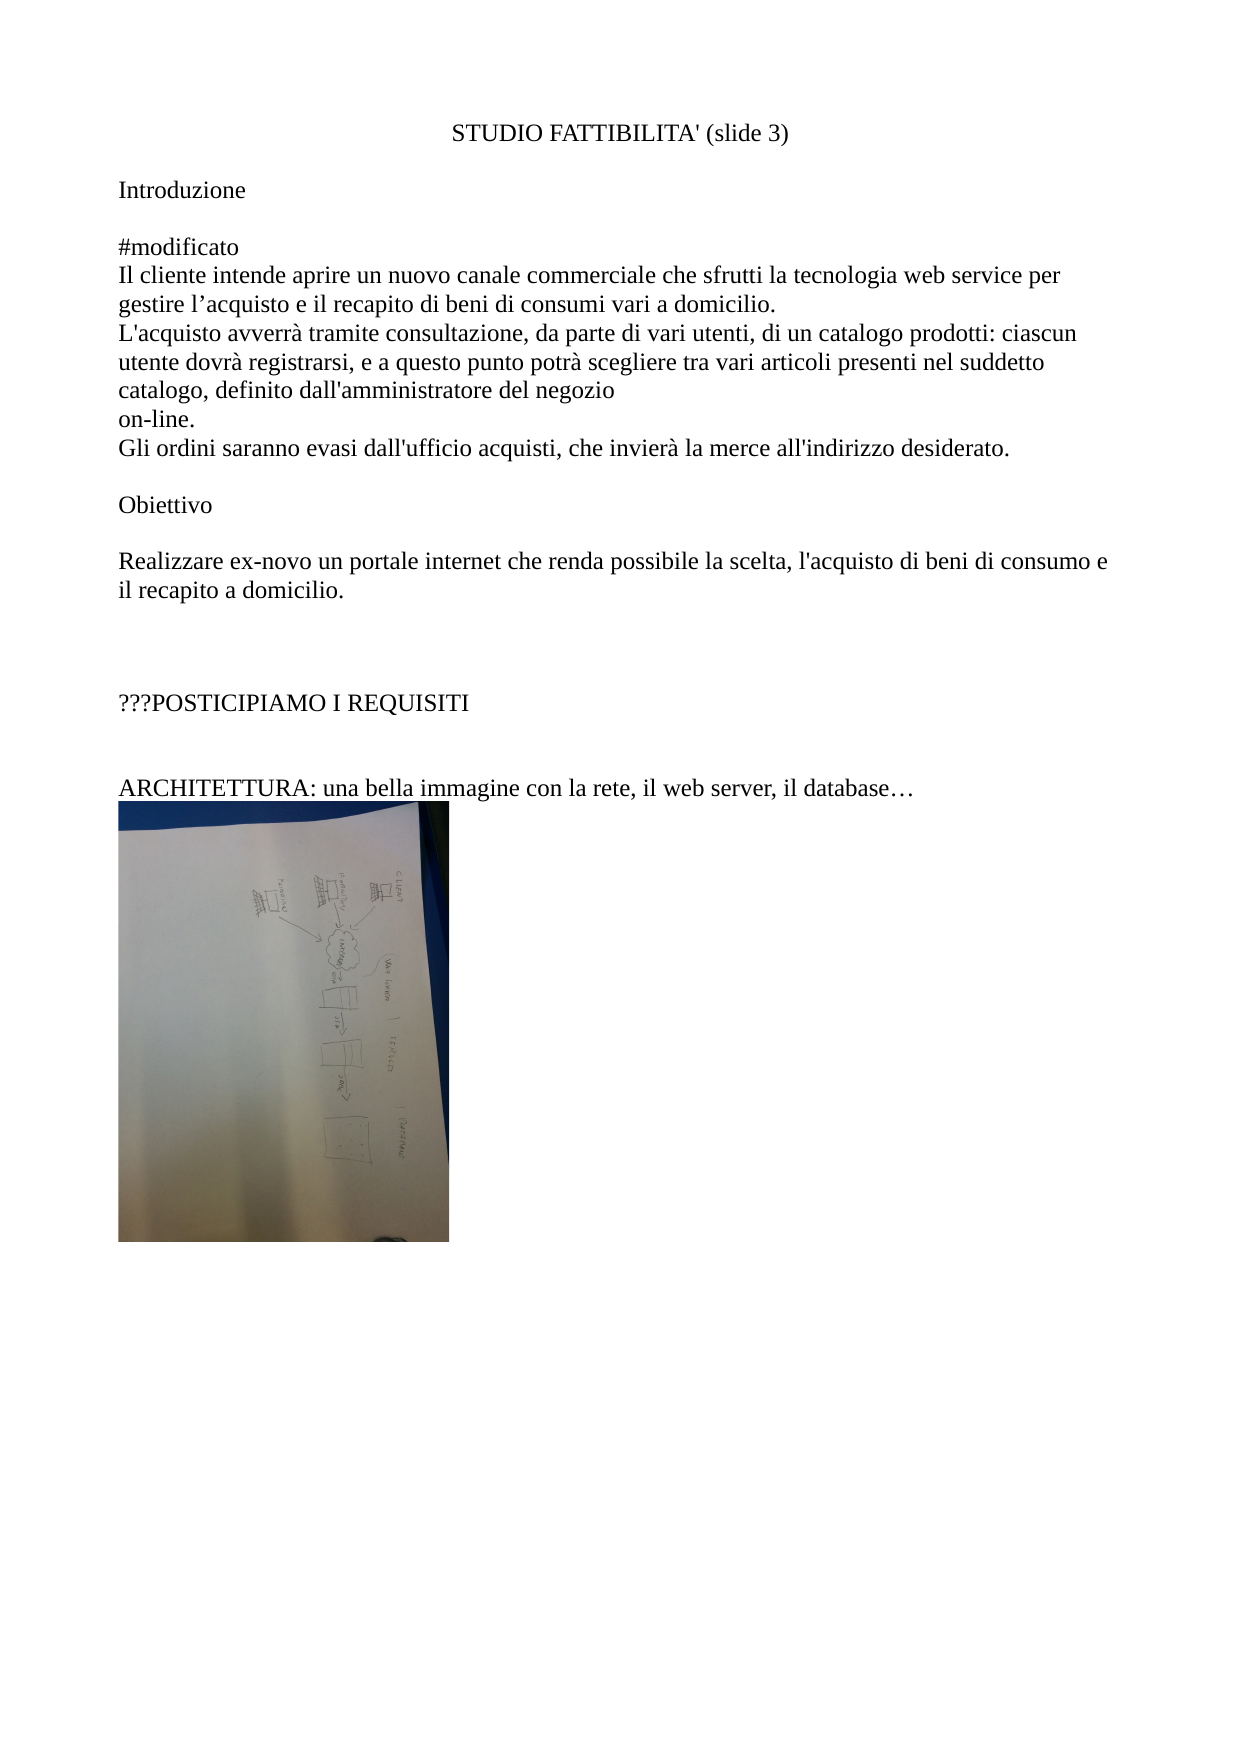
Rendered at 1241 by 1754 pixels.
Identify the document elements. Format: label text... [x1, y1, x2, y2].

picture [118, 801, 450, 1242]
text ARCHITETTURA: una bella immagine con la rete, il web server, il database… [118, 773, 1122, 802]
text #modificato [118, 232, 1122, 260]
text Obiettivo [118, 490, 1122, 518]
text Gli ordini saranno evasi dall'ufficio acquisti, che invierà la merce all'indirizzo desiderato. [118, 433, 1122, 462]
text on-line. [118, 404, 1122, 433]
text ???POSTICIPIAMO I REQUISITI [118, 688, 1122, 717]
text Realizzare ex-novo un portale internet che renda possibile la scelta, l'acquisto di beni di consumo e il recapito a domicilio. [118, 546, 1122, 604]
text L'acquisto avverrà tramite consultazione, da parte di vari utenti, di un catalogo prodotti: ciascun utente dovrà registrarsi, e a questo punto potrà scegliere tra vari articoli presenti nel suddetto catalogo, definito dall'amministratore del negozio [118, 318, 1122, 404]
text Introduzione [118, 175, 1122, 204]
text STUDIO FATTIBILITA' (slide 3) [118, 118, 1122, 147]
text Il cliente intende aprire un nuovo canale commerciale che sfrutti la tecnologia web service per gestire l’acquisto e il recapito di beni di consumi vari a domicilio. [118, 260, 1122, 318]
